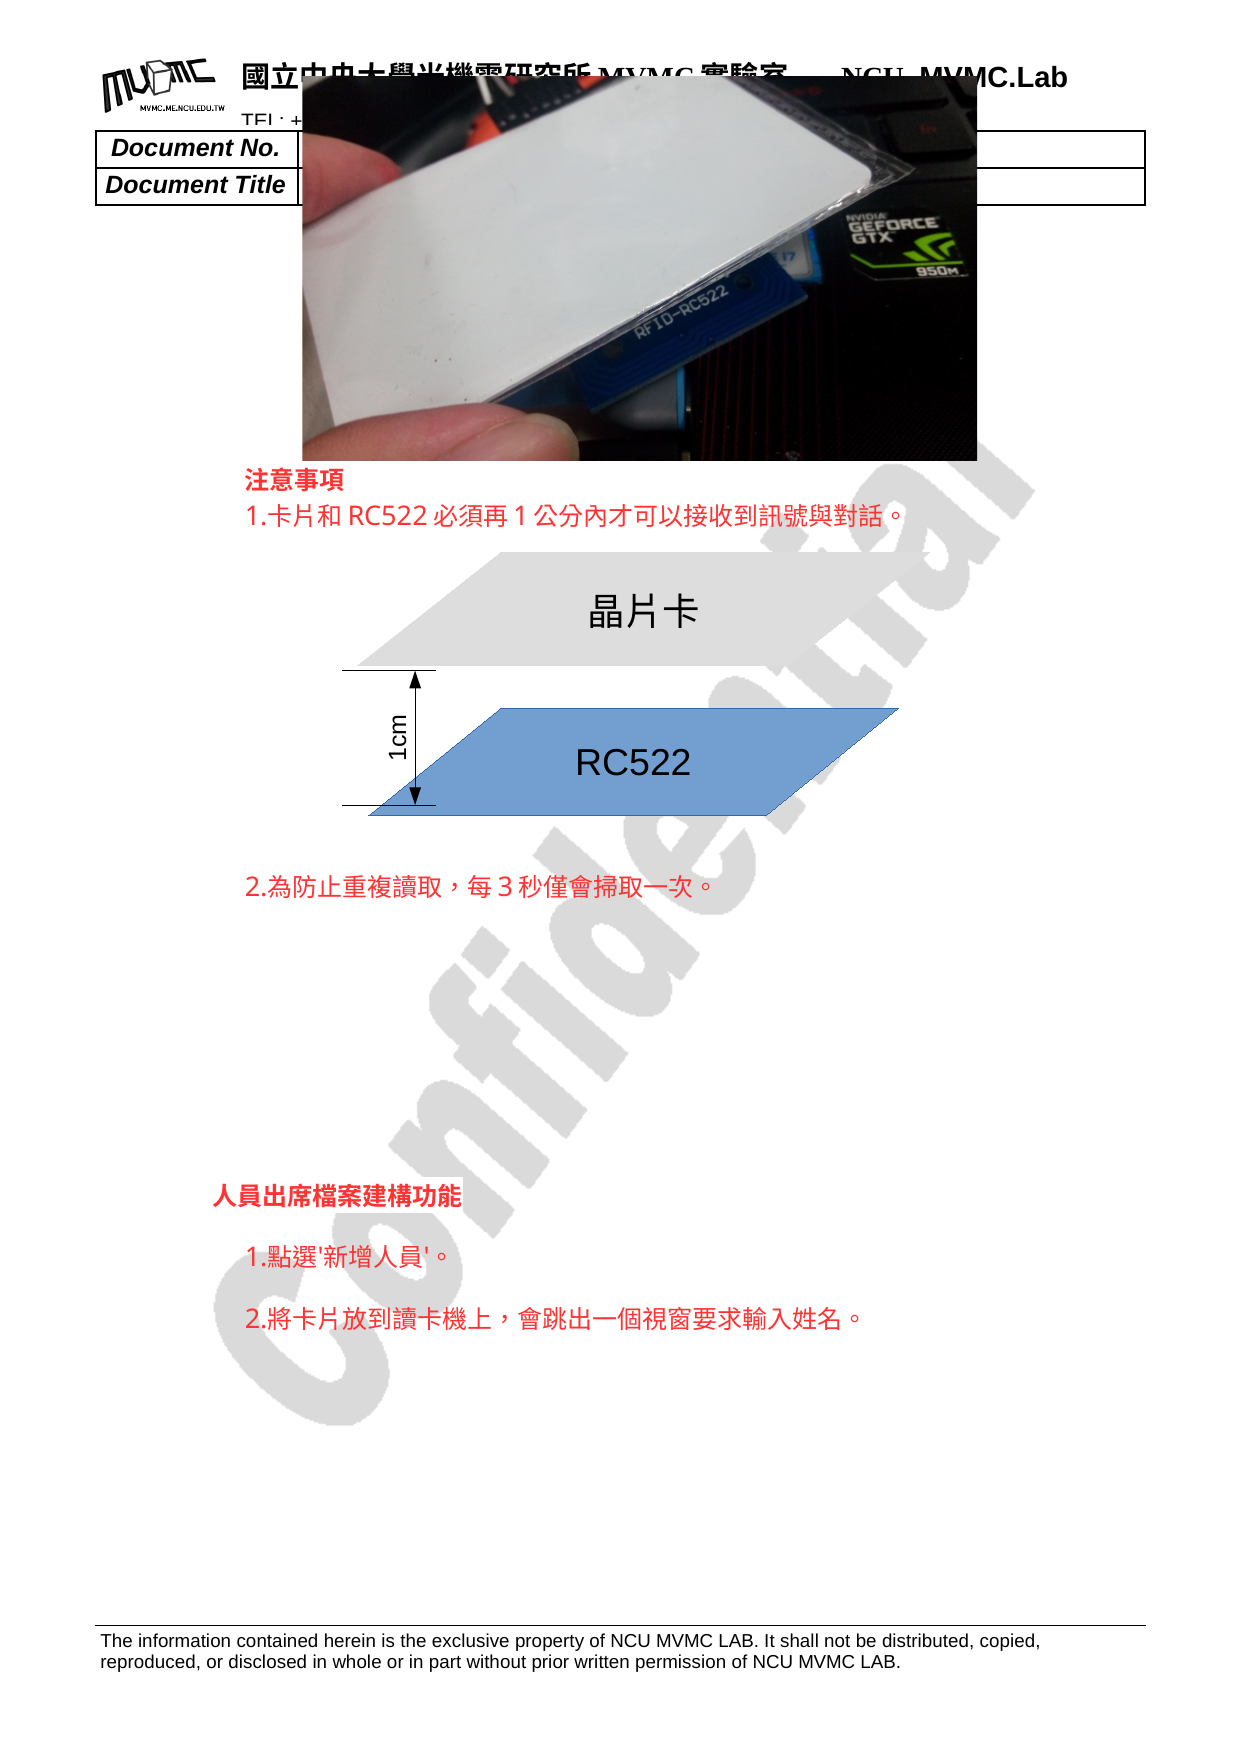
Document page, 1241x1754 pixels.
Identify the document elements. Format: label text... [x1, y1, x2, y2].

text 1.卡片和RC522必須再1公分內才可以接收到訊號與對話。 [244, 497, 1146, 534]
picture [94, 47, 1146, 1625]
picture [97, 169, 297, 204]
text 2.將卡片放到讀卡機上，會跳出一個視窗要求輸入姓名。 [244, 1300, 1146, 1337]
text 人員出席檔案建構功能 [213, 1177, 1146, 1213]
text 2.為防止重複讀取，每3秒僅會掃取一次。 [244, 868, 1146, 904]
picture [94, 1626, 1146, 1683]
text 注意事項 [244, 241, 1146, 497]
picture [97, 132, 297, 167]
text 1.點選'新增人員'。 [244, 1238, 1146, 1275]
